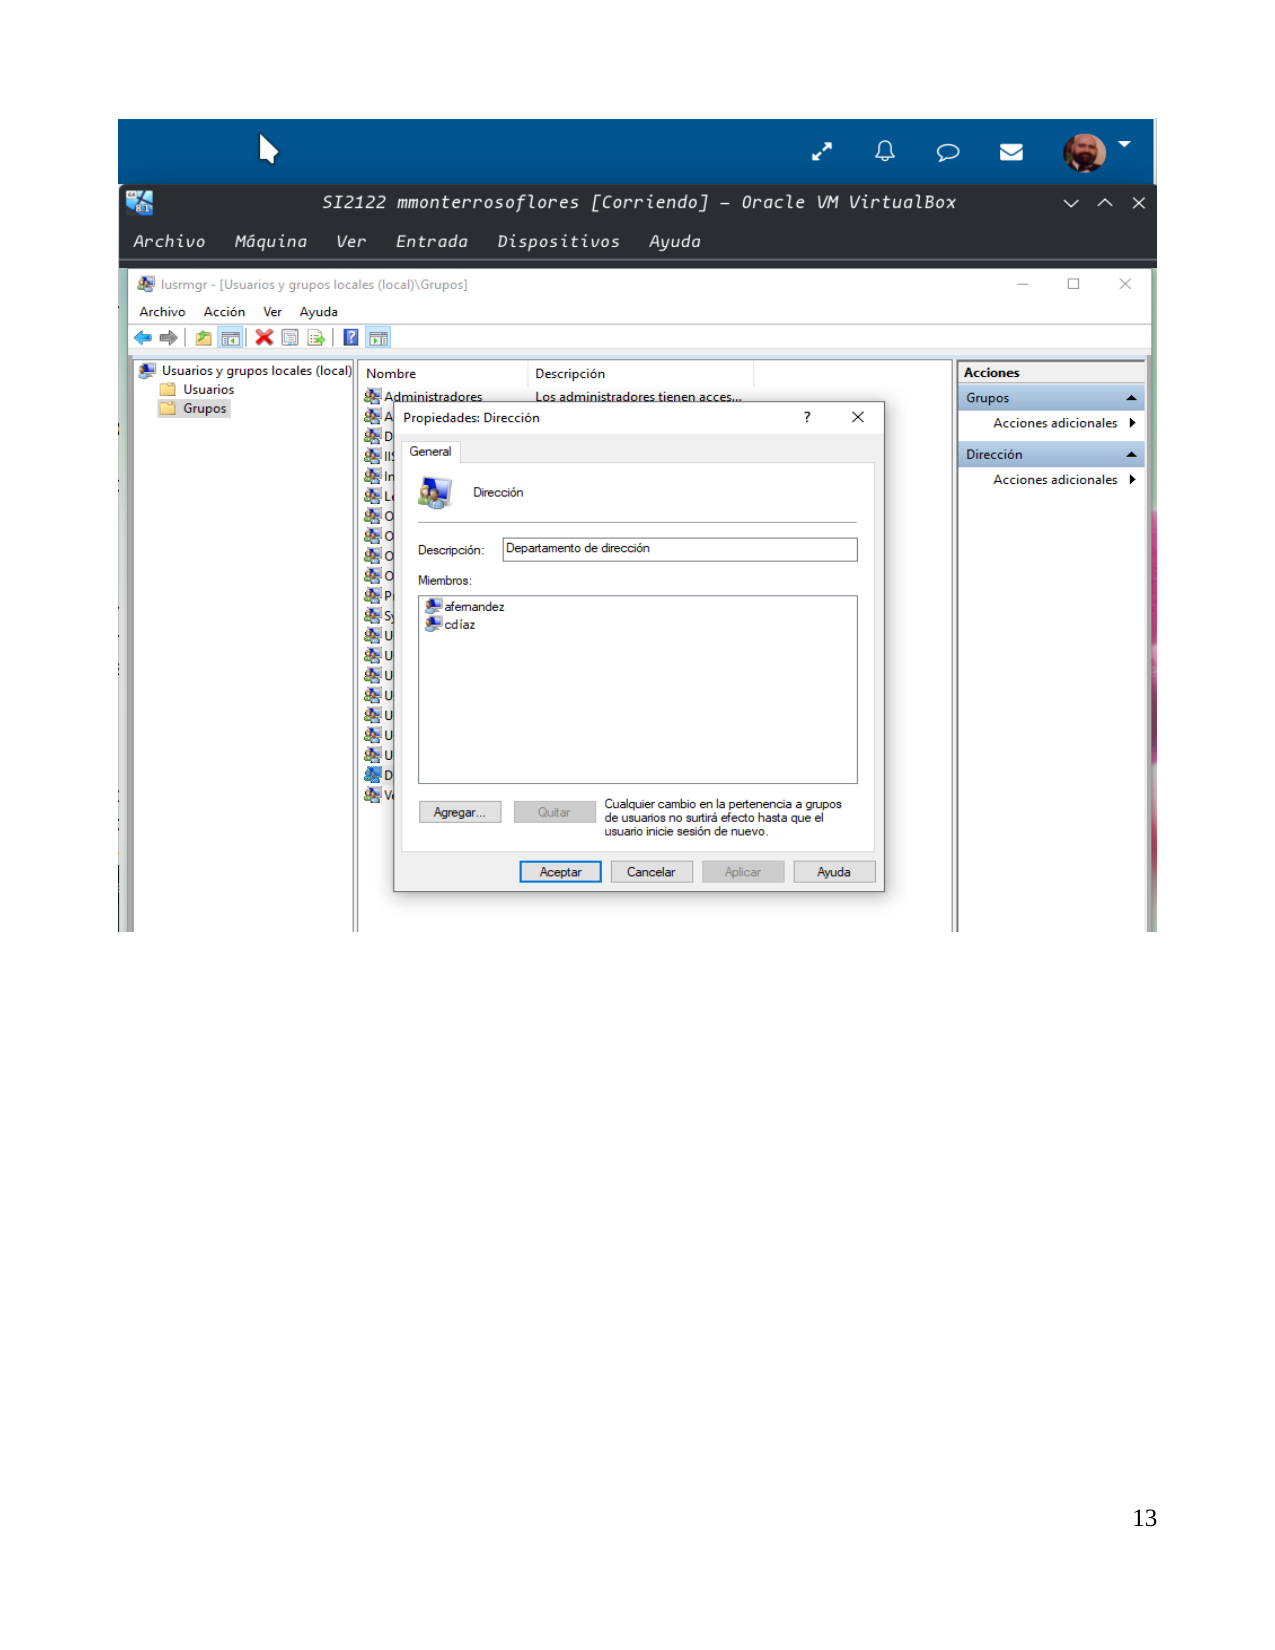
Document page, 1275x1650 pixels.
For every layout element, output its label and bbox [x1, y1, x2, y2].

table_header [118, 932, 1157, 960]
picture [118, 118, 1157, 932]
